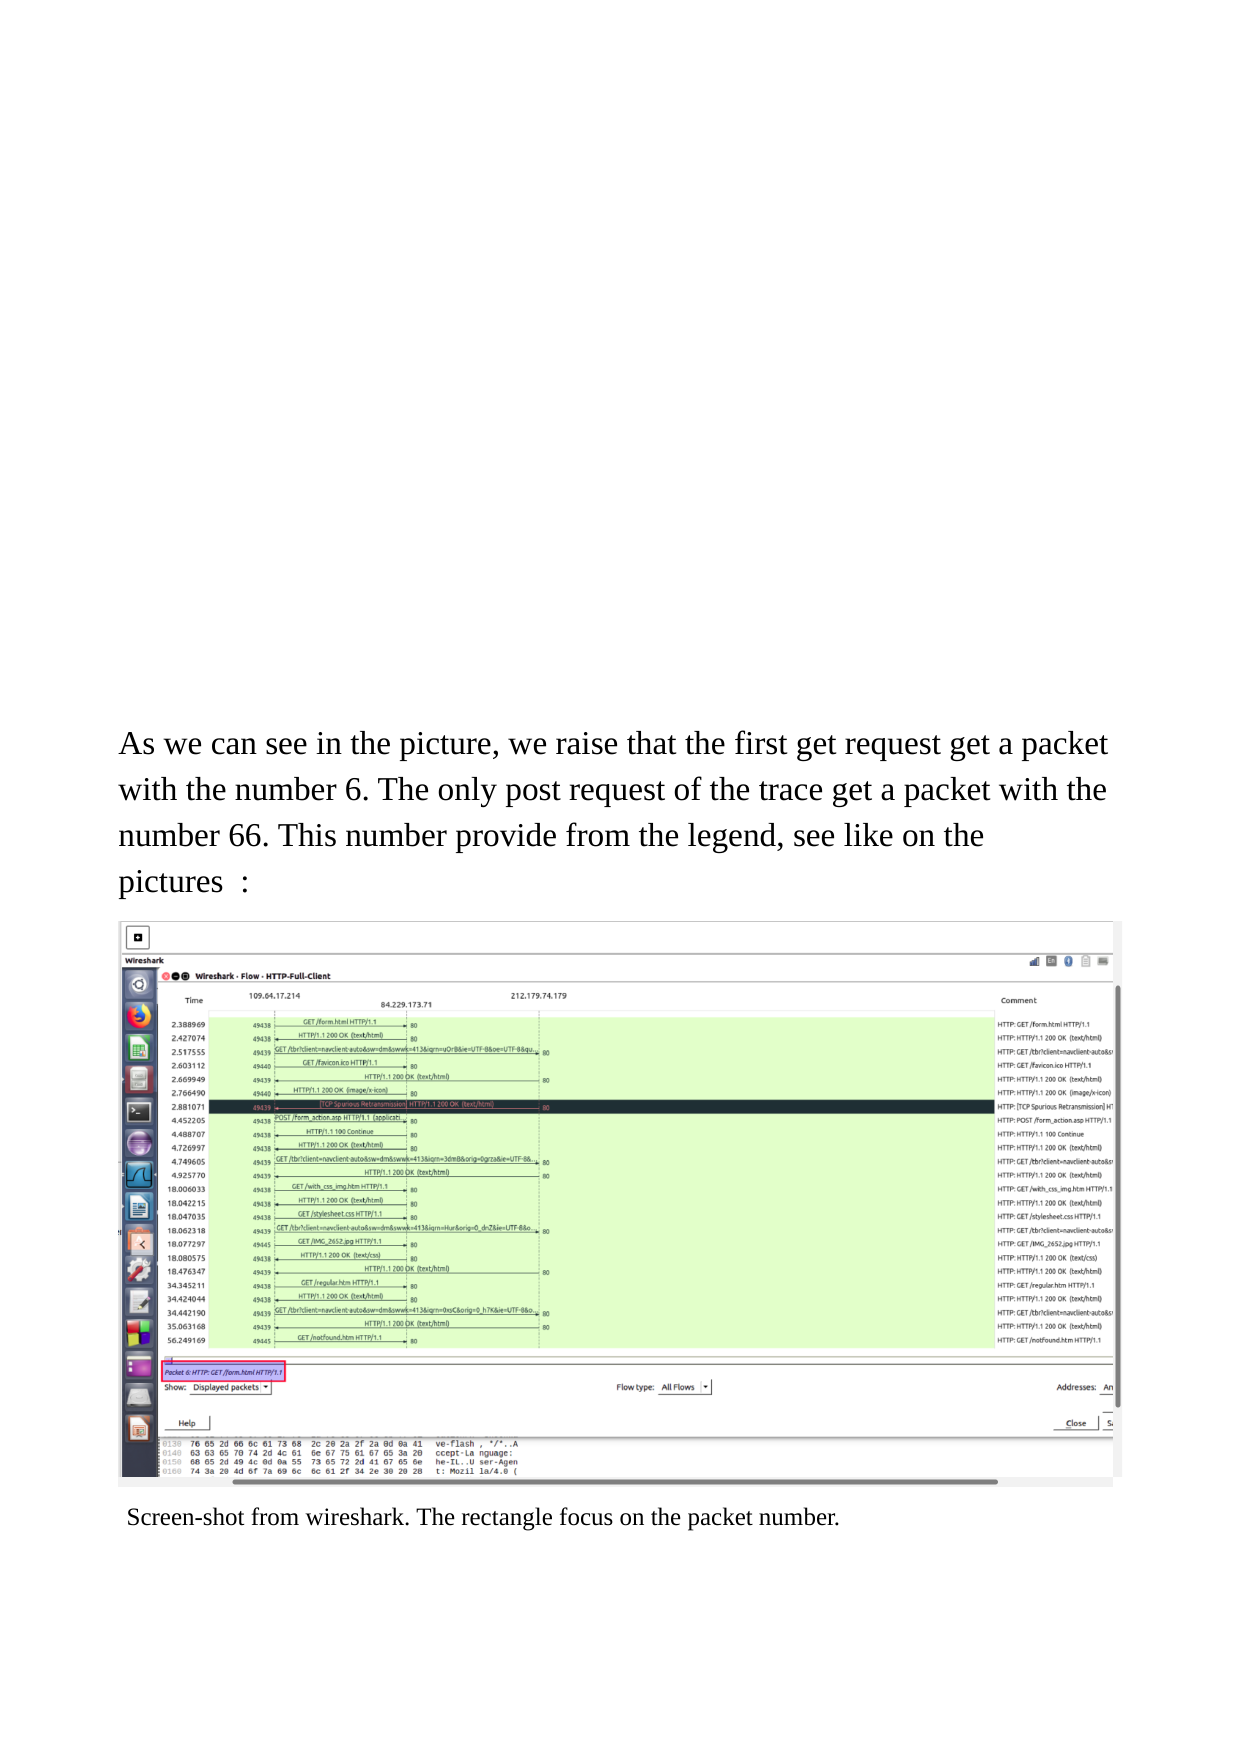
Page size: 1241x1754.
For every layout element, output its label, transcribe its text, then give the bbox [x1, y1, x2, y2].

picture [118, 921, 1123, 1487]
text As we can see in the picture, we raise that the first get request get a packet with the number 6. The only post request of the trace get a packet with the number 66. This number provide from the legend, see like on the pictures : [118, 723, 1122, 899]
text Screen-shot from wireshark. The rectangle focus on the packet number. [118, 1487, 1122, 1532]
